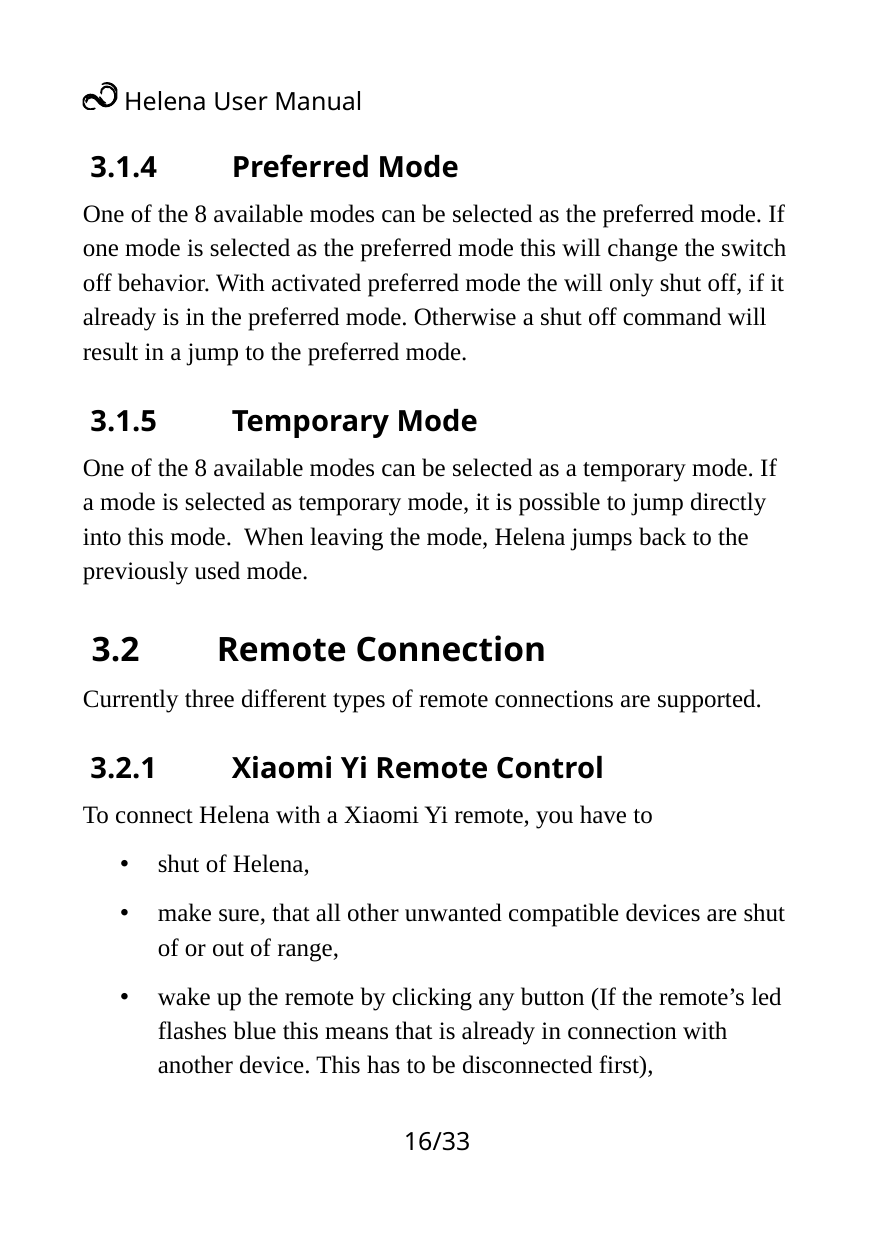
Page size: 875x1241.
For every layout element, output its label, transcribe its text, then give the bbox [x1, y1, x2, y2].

subtitle Preferred Mode [83, 147, 791, 186]
list wake up the remote by clicking any button (If the remote’s led flashes blue this means that is already in connection with another device. This has to be disconnected first), [120, 982, 791, 1079]
subtitle Remote Connection [83, 626, 791, 672]
text One of the 8 available modes can be selected as a temporary mode. If a mode is selected as temporary mode, it is possible to jump directly into this mode. When leaving the mode, Helena jumps back to the previously used mode. [83, 453, 791, 585]
text Currently three different types of remote connections are supported. [83, 684, 791, 713]
list make sure, that all other unwanted compatible devices are shut of or out of range, [120, 898, 791, 961]
text To connect Helena with a Xiaomi Yi remote, you have to [83, 800, 791, 829]
subtitle Temporary Mode [83, 400, 791, 440]
list shut of Helena, [120, 849, 791, 878]
subtitle Xiaomi Yi Remote Control [83, 748, 791, 787]
text One of the 8 available modes can be selected as the preferred mode. If one mode is selected as the preferred mode this will change the switch off behavior. With activated preferred mode the will only shut off, if it already is in the preferred mode. Otherwise a shut off command will result in a jump to the preferred mode. [83, 199, 791, 366]
